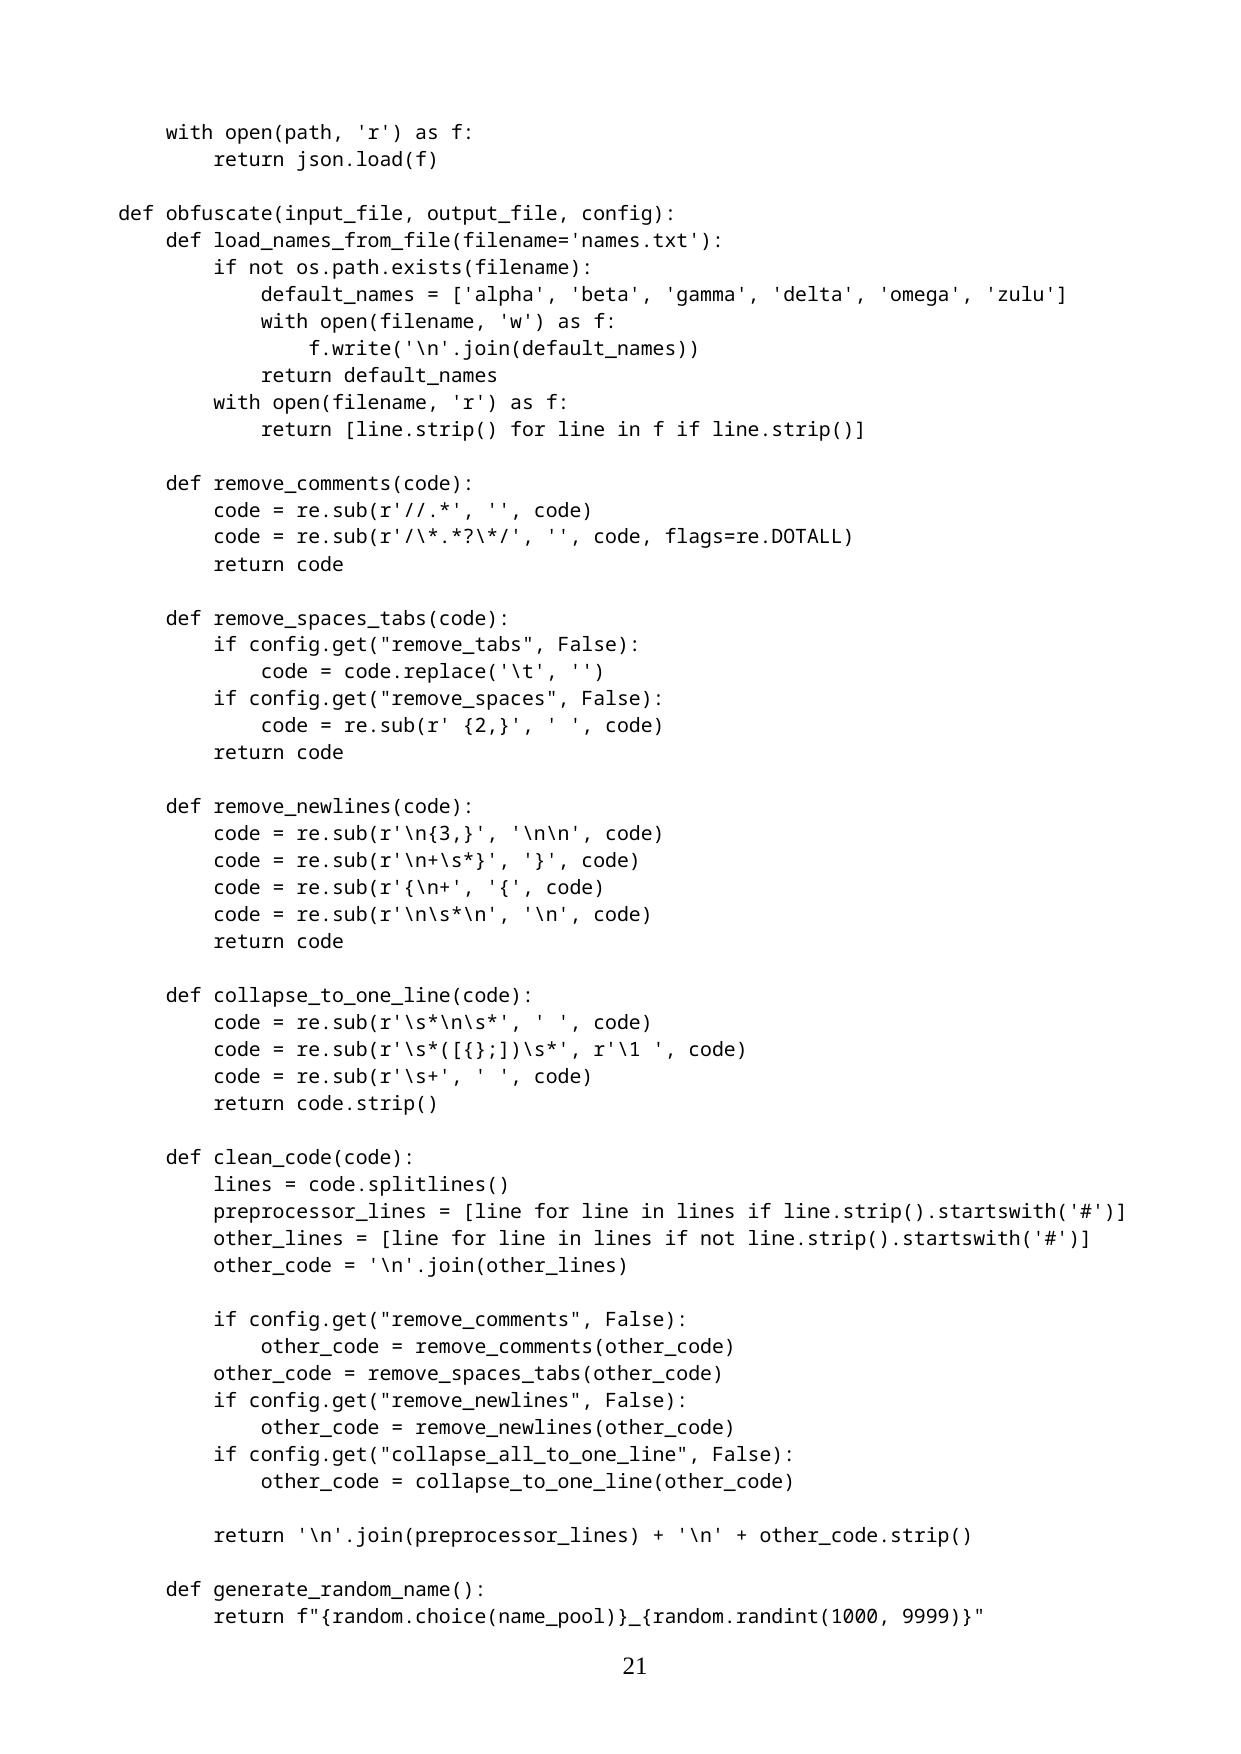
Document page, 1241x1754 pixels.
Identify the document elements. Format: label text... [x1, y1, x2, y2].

text if config.get("collapse_all_to_one_line", False): [118, 1440, 1152, 1467]
text return code [118, 739, 1152, 766]
text def remove_newlines(code): [118, 793, 1152, 819]
text code = re.sub(r'/\*.*?\*/', '', code, flags=re.DOTALL) [118, 523, 1152, 550]
text with open(filename, 'r') as f: [118, 388, 1152, 415]
text other_code = '\n'.join(other_lines) [118, 1251, 1152, 1278]
text other_code = remove_spaces_tabs(other_code) [118, 1359, 1152, 1386]
text preprocessor_lines = [line for line in lines if line.strip().startswith('#')] [118, 1197, 1152, 1224]
text lines = code.splitlines() [118, 1170, 1152, 1197]
text with open(filename, 'w') as f: [118, 307, 1152, 334]
text if config.get("remove_newlines", False): [118, 1386, 1152, 1413]
text f.write('\n'.join(default_names)) [118, 334, 1152, 361]
text return '\n'.join(preprocessor_lines) + '\n' + other_code.strip() [118, 1521, 1152, 1548]
text other_code = collapse_to_one_line(other_code) [118, 1467, 1152, 1494]
text def remove_spaces_tabs(code): [118, 604, 1152, 631]
text if config.get("remove_comments", False): [118, 1305, 1152, 1332]
text if not os.path.exists(filename): [118, 253, 1152, 280]
text def generate_random_name(): [118, 1575, 1152, 1602]
text code = re.sub(r'\n\s*\n', '\n', code) [118, 901, 1152, 927]
text code = re.sub(r'\n{3,}', '\n\n', code) [118, 819, 1152, 847]
text def clean_code(code): [118, 1143, 1152, 1170]
text code = re.sub(r' {2,}', ' ', code) [118, 712, 1152, 739]
text return default_names [118, 361, 1152, 388]
text other_code = remove_newlines(other_code) [118, 1413, 1152, 1440]
text def obfuscate(input_file, output_file, config): [118, 199, 1152, 226]
text default_names = ['alpha', 'beta', 'gamma', 'delta', 'omega', 'zulu'] [118, 280, 1152, 307]
text def remove_comments(code): [118, 469, 1152, 496]
text return code.strip() [118, 1089, 1152, 1116]
text other_lines = [line for line in lines if not line.strip().startswith('#')] [118, 1224, 1152, 1251]
text return json.load(f) [118, 145, 1152, 172]
text return code [118, 550, 1152, 577]
text return [line.strip() for line in f if line.strip()] [118, 415, 1152, 442]
text def collapse_to_one_line(code): [118, 981, 1152, 1008]
text code = re.sub(r'//.*', '', code) [118, 496, 1152, 523]
text other_code = remove_comments(other_code) [118, 1332, 1152, 1359]
text return code [118, 927, 1152, 954]
text if config.get("remove_spaces", False): [118, 685, 1152, 712]
text return f"{random.choice(name_pool)}_{random.randint(1000, 9999)}" [118, 1602, 1152, 1629]
text code = re.sub(r'\n+\s*}', '}', code) [118, 847, 1152, 873]
text code = re.sub(r'\s*([{};])\s*', r'\1 ', code) [118, 1035, 1152, 1062]
text code = code.replace('\t', '') [118, 658, 1152, 685]
text code = re.sub(r'\s*\n\s*', ' ', code) [118, 1008, 1152, 1035]
text code = re.sub(r'\s+', ' ', code) [118, 1062, 1152, 1089]
text def load_names_from_file(filename='names.txt'): [118, 226, 1152, 253]
text code = re.sub(r'{\n+', '{', code) [118, 873, 1152, 901]
text with open(path, 'r') as f: [118, 118, 1152, 145]
text if config.get("remove_tabs", False): [118, 631, 1152, 658]
